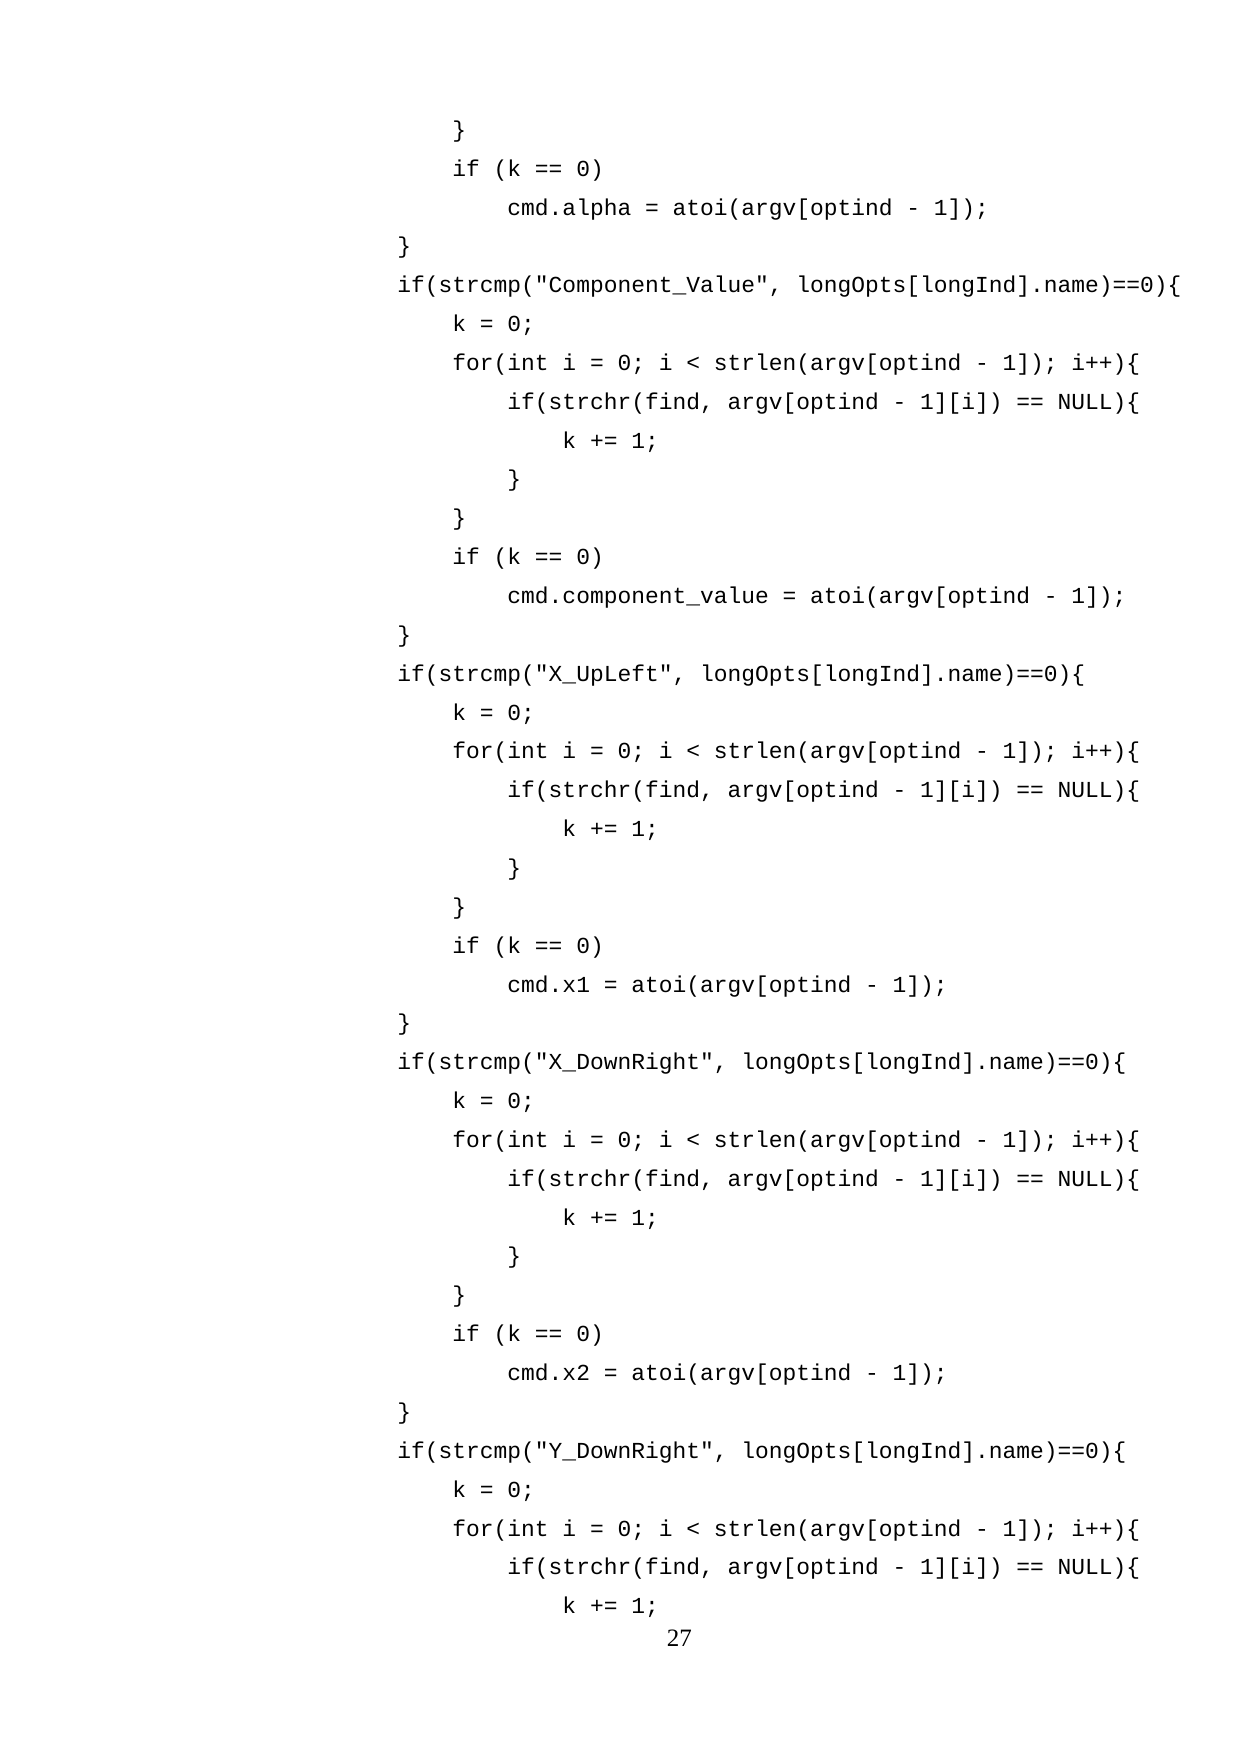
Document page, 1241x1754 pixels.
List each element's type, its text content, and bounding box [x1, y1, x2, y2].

text if(strchr(find, argv[optind - 1][i]) == NULL){ [177, 779, 1181, 804]
text if (k == 0) [177, 546, 1181, 571]
text cmd.x2 = atoi(argv[optind - 1]); [177, 1361, 1181, 1387]
text } [177, 235, 1181, 261]
text } [177, 1284, 1181, 1310]
text if(strcmp("Y_DownRight", longOpts[longInd].name)==0){ [177, 1439, 1181, 1465]
text if(strchr(find, argv[optind - 1][i]) == NULL){ [177, 1167, 1181, 1193]
text k = 0; [177, 1089, 1181, 1115]
text k += 1; [177, 1594, 1181, 1621]
text if (k == 0) [177, 157, 1181, 183]
text } [177, 507, 1181, 533]
text k += 1; [177, 817, 1181, 843]
text } [177, 895, 1181, 921]
text if(strcmp("X_DownRight", longOpts[longInd].name)==0){ [177, 1051, 1181, 1077]
text if(strchr(find, argv[optind - 1][i]) == NULL){ [177, 1556, 1181, 1582]
text } [177, 1400, 1181, 1426]
text k = 0; [177, 1478, 1181, 1504]
text } [177, 468, 1181, 494]
text for(int i = 0; i < strlen(argv[optind - 1]); i++){ [177, 1128, 1181, 1154]
text } [177, 118, 1181, 144]
text if (k == 0) [177, 934, 1181, 960]
text if (k == 0) [177, 1323, 1181, 1348]
text k = 0; [177, 701, 1181, 727]
text if(strcmp("X_UpLeft", longOpts[longInd].name)==0){ [177, 662, 1181, 688]
text for(int i = 0; i < strlen(argv[optind - 1]); i++){ [177, 351, 1181, 377]
text k = 0; [177, 312, 1181, 338]
text for(int i = 0; i < strlen(argv[optind - 1]); i++){ [177, 740, 1181, 766]
text k += 1; [177, 429, 1181, 455]
text } [177, 1245, 1181, 1271]
text if(strcmp("Component_Value", longOpts[longInd].name)==0){ [177, 273, 1181, 299]
text } [177, 1012, 1181, 1038]
text cmd.component_value = atoi(argv[optind - 1]); [177, 584, 1181, 610]
text if(strchr(find, argv[optind - 1][i]) == NULL){ [177, 390, 1181, 416]
text k += 1; [177, 1206, 1181, 1232]
text cmd.alpha = atoi(argv[optind - 1]); [177, 196, 1181, 222]
text } [177, 856, 1181, 882]
text for(int i = 0; i < strlen(argv[optind - 1]); i++){ [177, 1517, 1181, 1543]
text cmd.x1 = atoi(argv[optind - 1]); [177, 973, 1181, 999]
text } [177, 623, 1181, 649]
